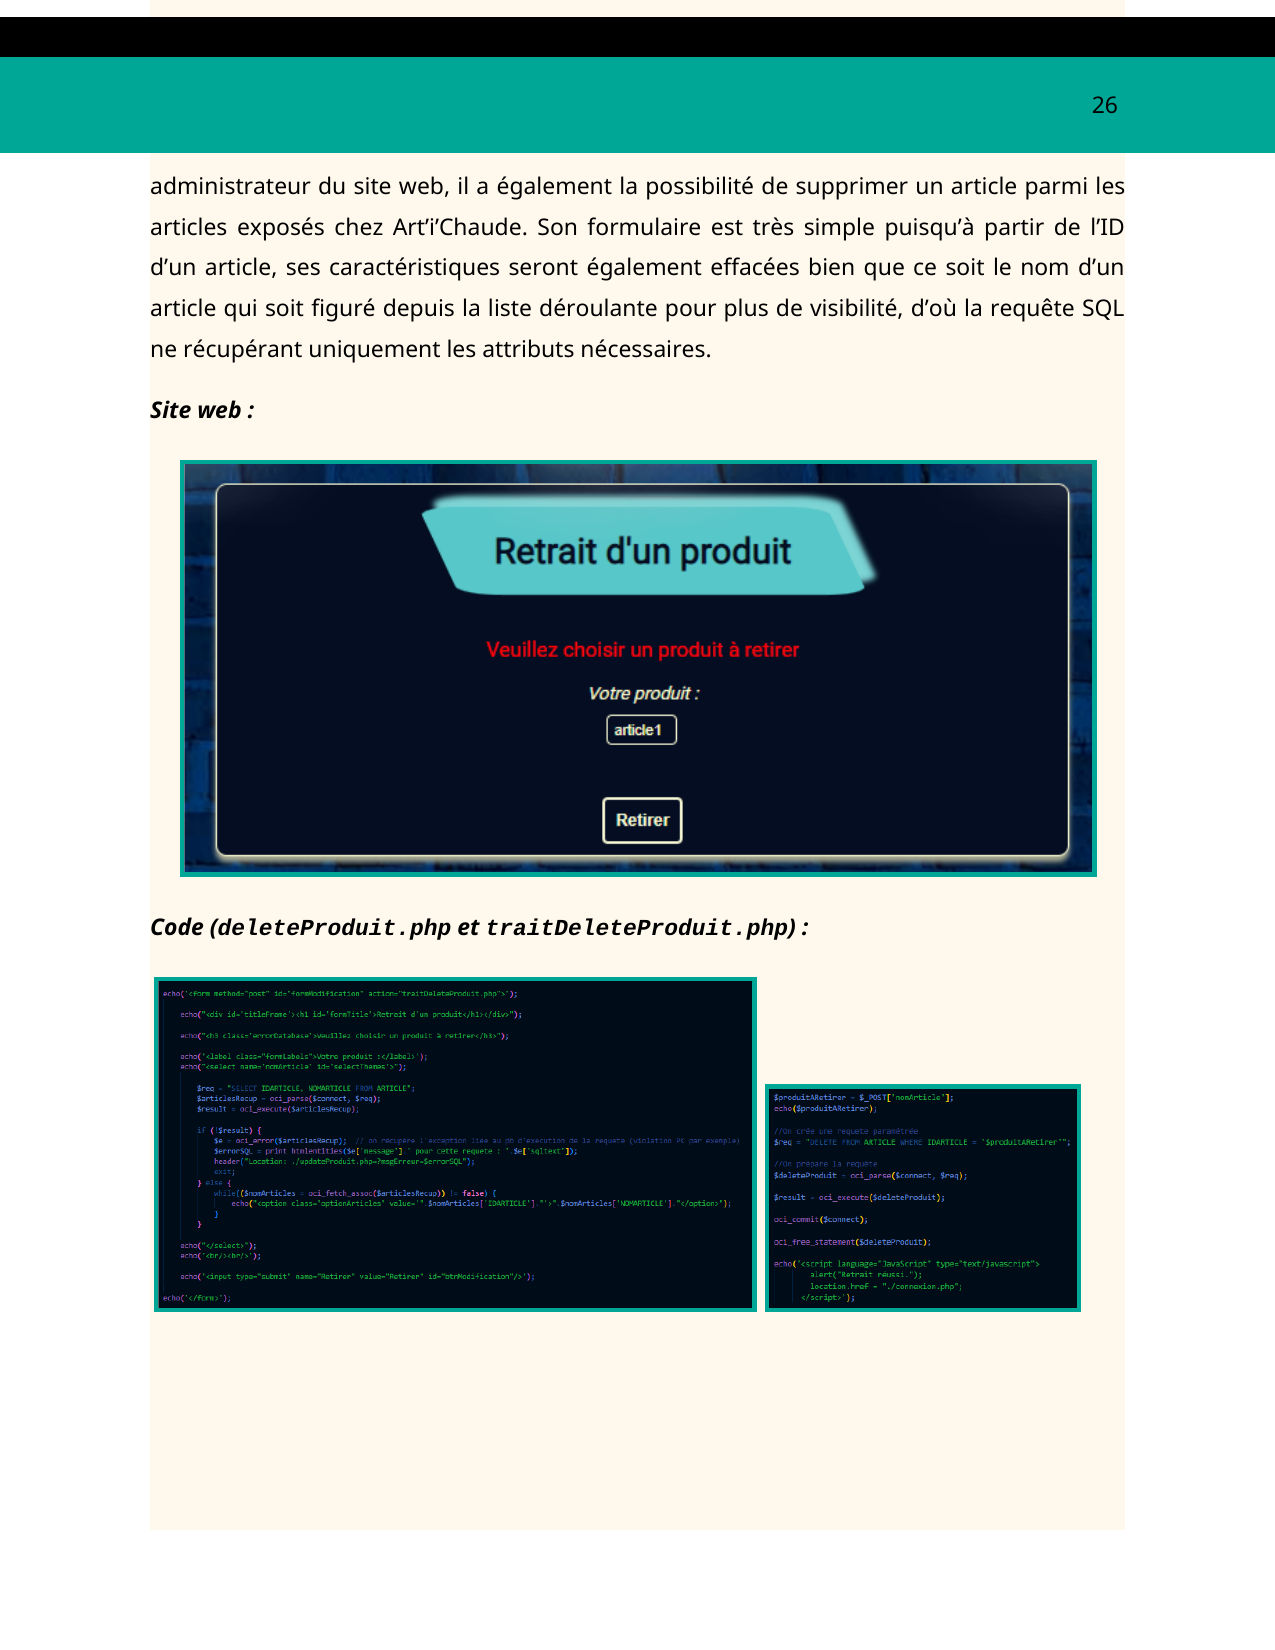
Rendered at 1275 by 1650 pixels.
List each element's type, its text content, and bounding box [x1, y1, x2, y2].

picture [158, 981, 752, 1308]
picture [769, 1089, 1077, 1308]
picture [184, 464, 1092, 872]
text Code (deleteProduit.php et traitDeleteProduit.php) : [150, 911, 1127, 942]
text Site web : [150, 394, 1127, 425]
text administrateur du site web, il a également la possibilité de supprimer un article parmi les articles exposés chez Art’i’Chaude. Son formulaire est très simple puisqu’à partir de l’ID d’un article, ses caractéristiques seront également effacées bien que ce soit le nom d’un article qui soit figuré depuis la liste déroulante pour plus de visibilité, d’où la requête SQL ne récupérant uniquement les attributs nécessaires. [150, 170, 1127, 364]
